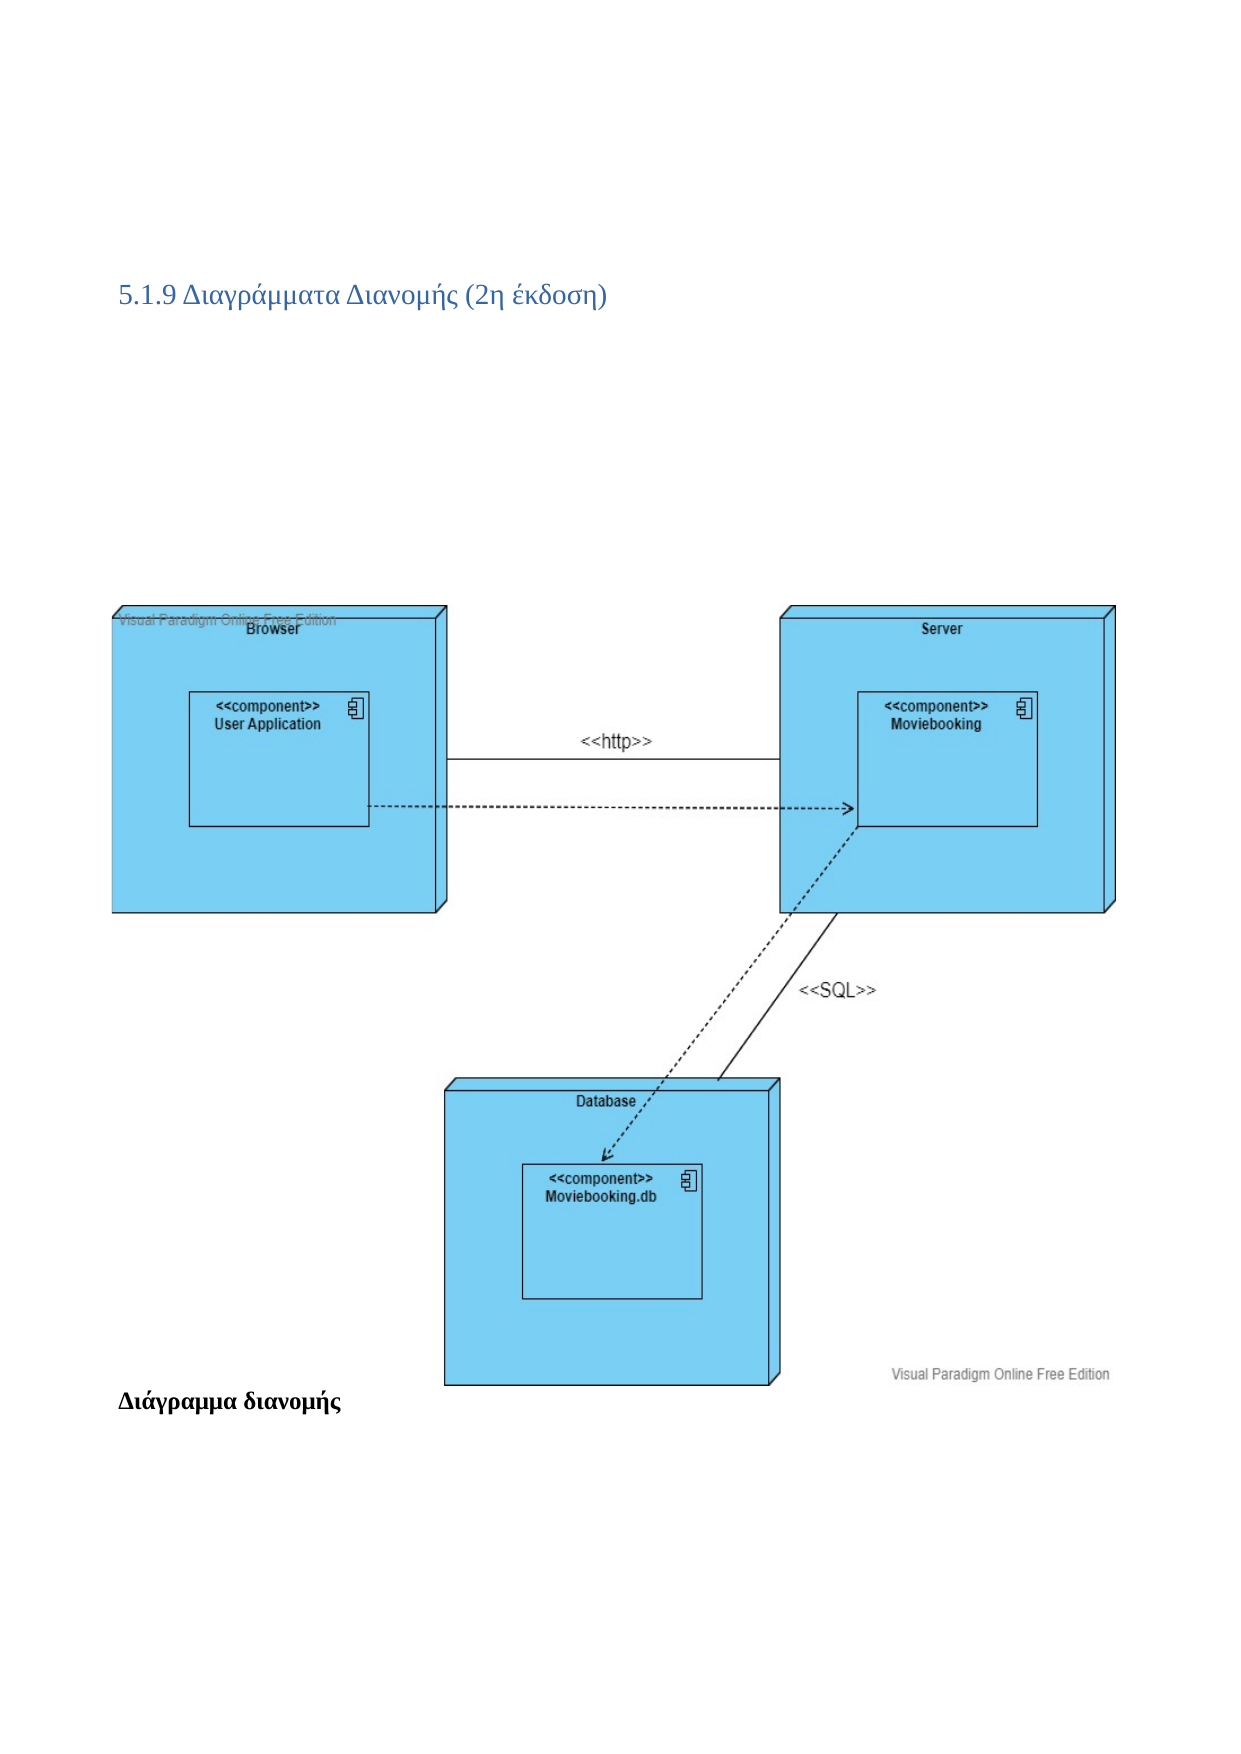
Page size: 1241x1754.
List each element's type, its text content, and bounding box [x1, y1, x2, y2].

text 5.1.9 Διαγράμματα Διανομής (2η έκδοση) [118, 277, 1122, 311]
text Διάγραμμα διανομής [118, 614, 1122, 1414]
